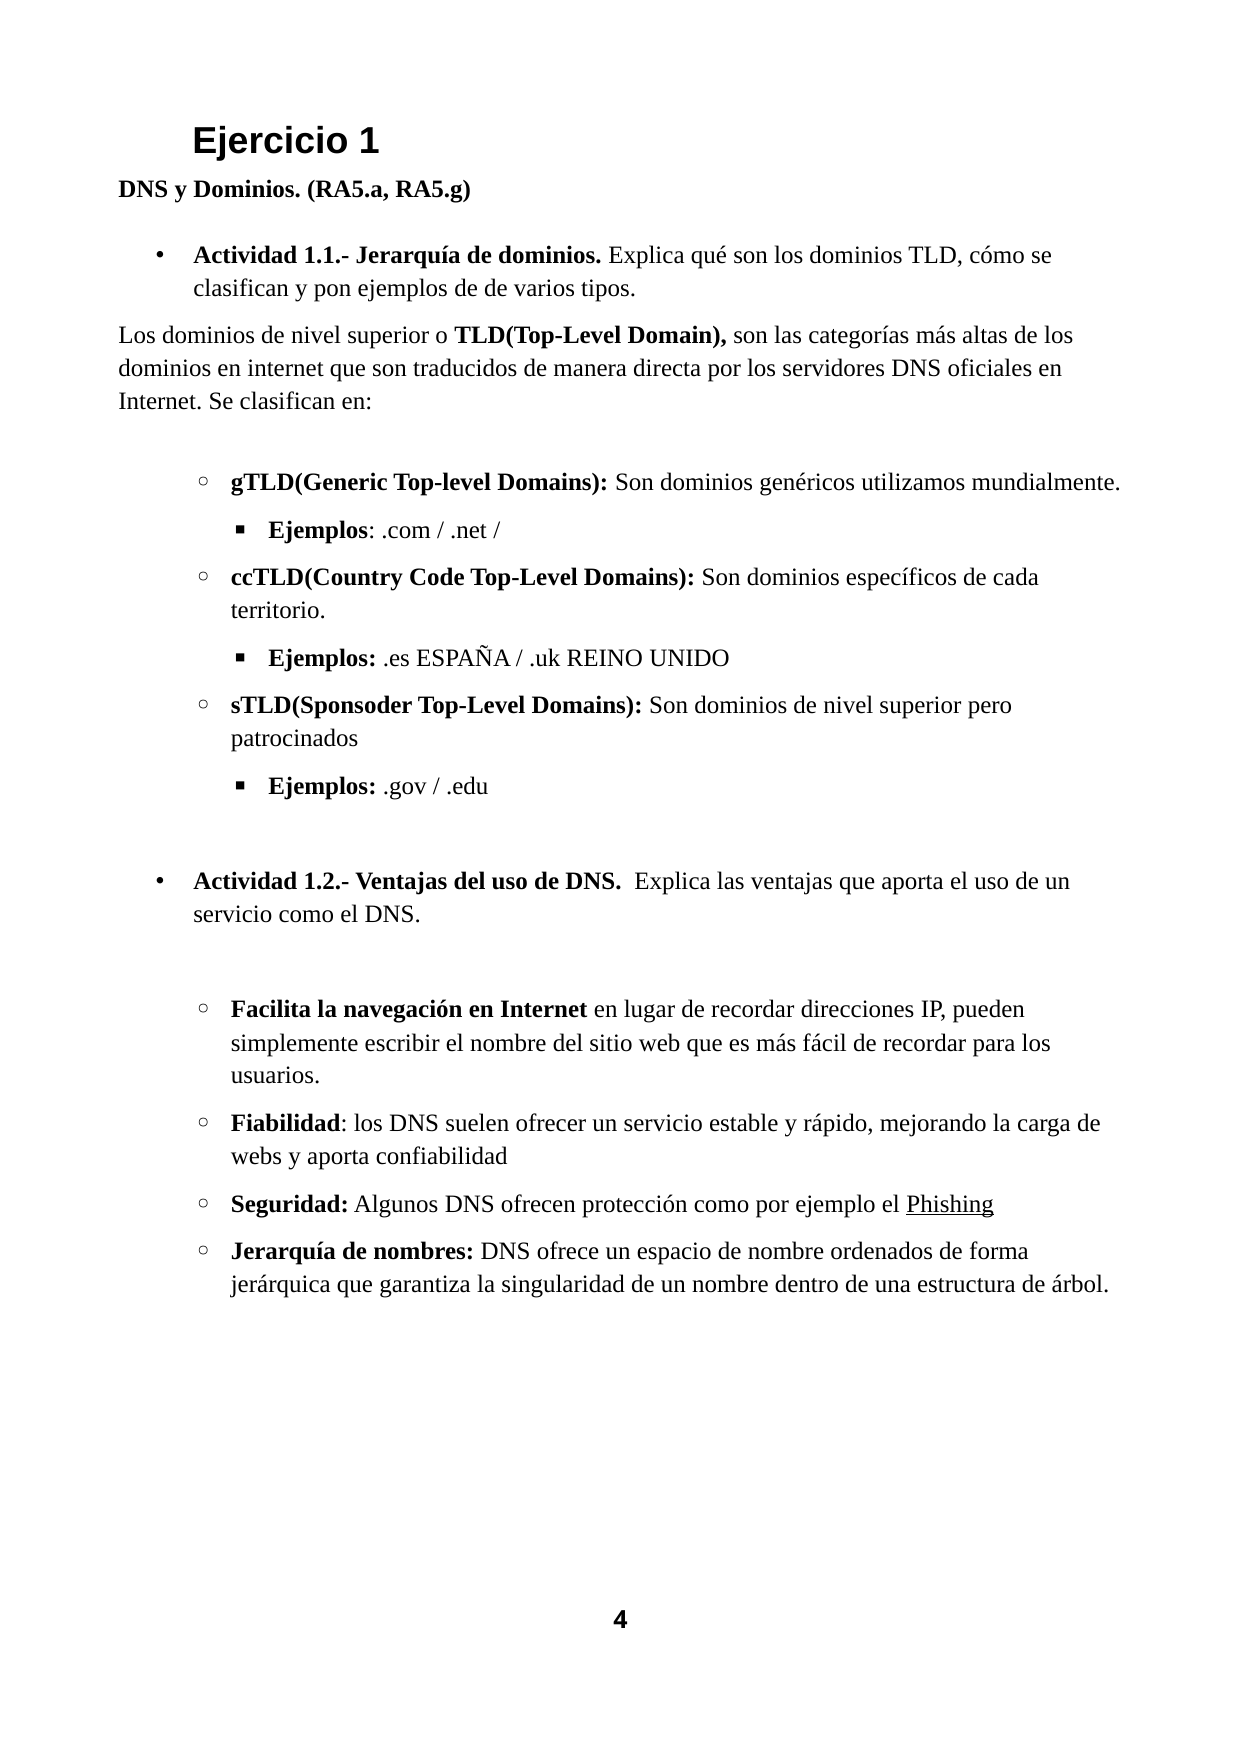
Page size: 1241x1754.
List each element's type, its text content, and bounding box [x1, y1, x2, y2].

list Actividad 1.1.- Jerarquía de dominios. Explica qué son los dominios TLD, cómo se clasifican y pon ejemplos de de varios tipos. [156, 240, 1122, 302]
list Ejemplos: .gov / .edu [231, 771, 1122, 800]
text Los dominios de nivel superior o TLD(Top-Level Domain), son las categorías más altas de los dominios en internet que son traducidos de manera directa por los servidores DNS oficiales en Internet. Se clasifican en: [118, 320, 1122, 448]
list Seguridad: Algunos DNS ofrecen protección como por ejemplo el Phishing [193, 1189, 1122, 1218]
list Fiabilidad: los DNS suelen ofrecer un servicio estable y rápido, mejorando la carga de webs y aporta confiabilidad [193, 1108, 1122, 1170]
list gTLD(Generic Top-level Domains): Son dominios genéricos utilizamos mundialmente. [193, 467, 1122, 496]
list Ejemplos: .com / .net / [231, 515, 1122, 543]
text DNS y Dominios. (RA5.a, RA5.g) [118, 174, 1122, 202]
subtitle Ejercicio 1 [118, 118, 1122, 161]
list Ejemplos: .es ESPAÑA / .uk REINO UNIDO [231, 643, 1122, 672]
list Facilita la navegación en Internet en lugar de recordar direcciones IP, pueden simplemente escribir el nombre del sitio web que es más fácil de recordar para los usuarios. [193, 994, 1122, 1089]
list ccTLD(Country Code Top-Level Domains): Son dominios específicos de cada territorio. [193, 562, 1122, 624]
list Actividad 1.2.- Ventajas del uso de DNS. Explica las ventajas que aporta el uso de un servicio como el DNS. [156, 866, 1122, 928]
list Jerarquía de nombres: DNS ofrece un espacio de nombre ordenados de forma jerárquica que garantiza la singularidad de un nombre dentro de una estructura de árbol. [193, 1236, 1122, 1298]
list sTLD(Sponsoder Top-Level Domains): Son dominios de nivel superior pero patrocinados [193, 691, 1122, 752]
